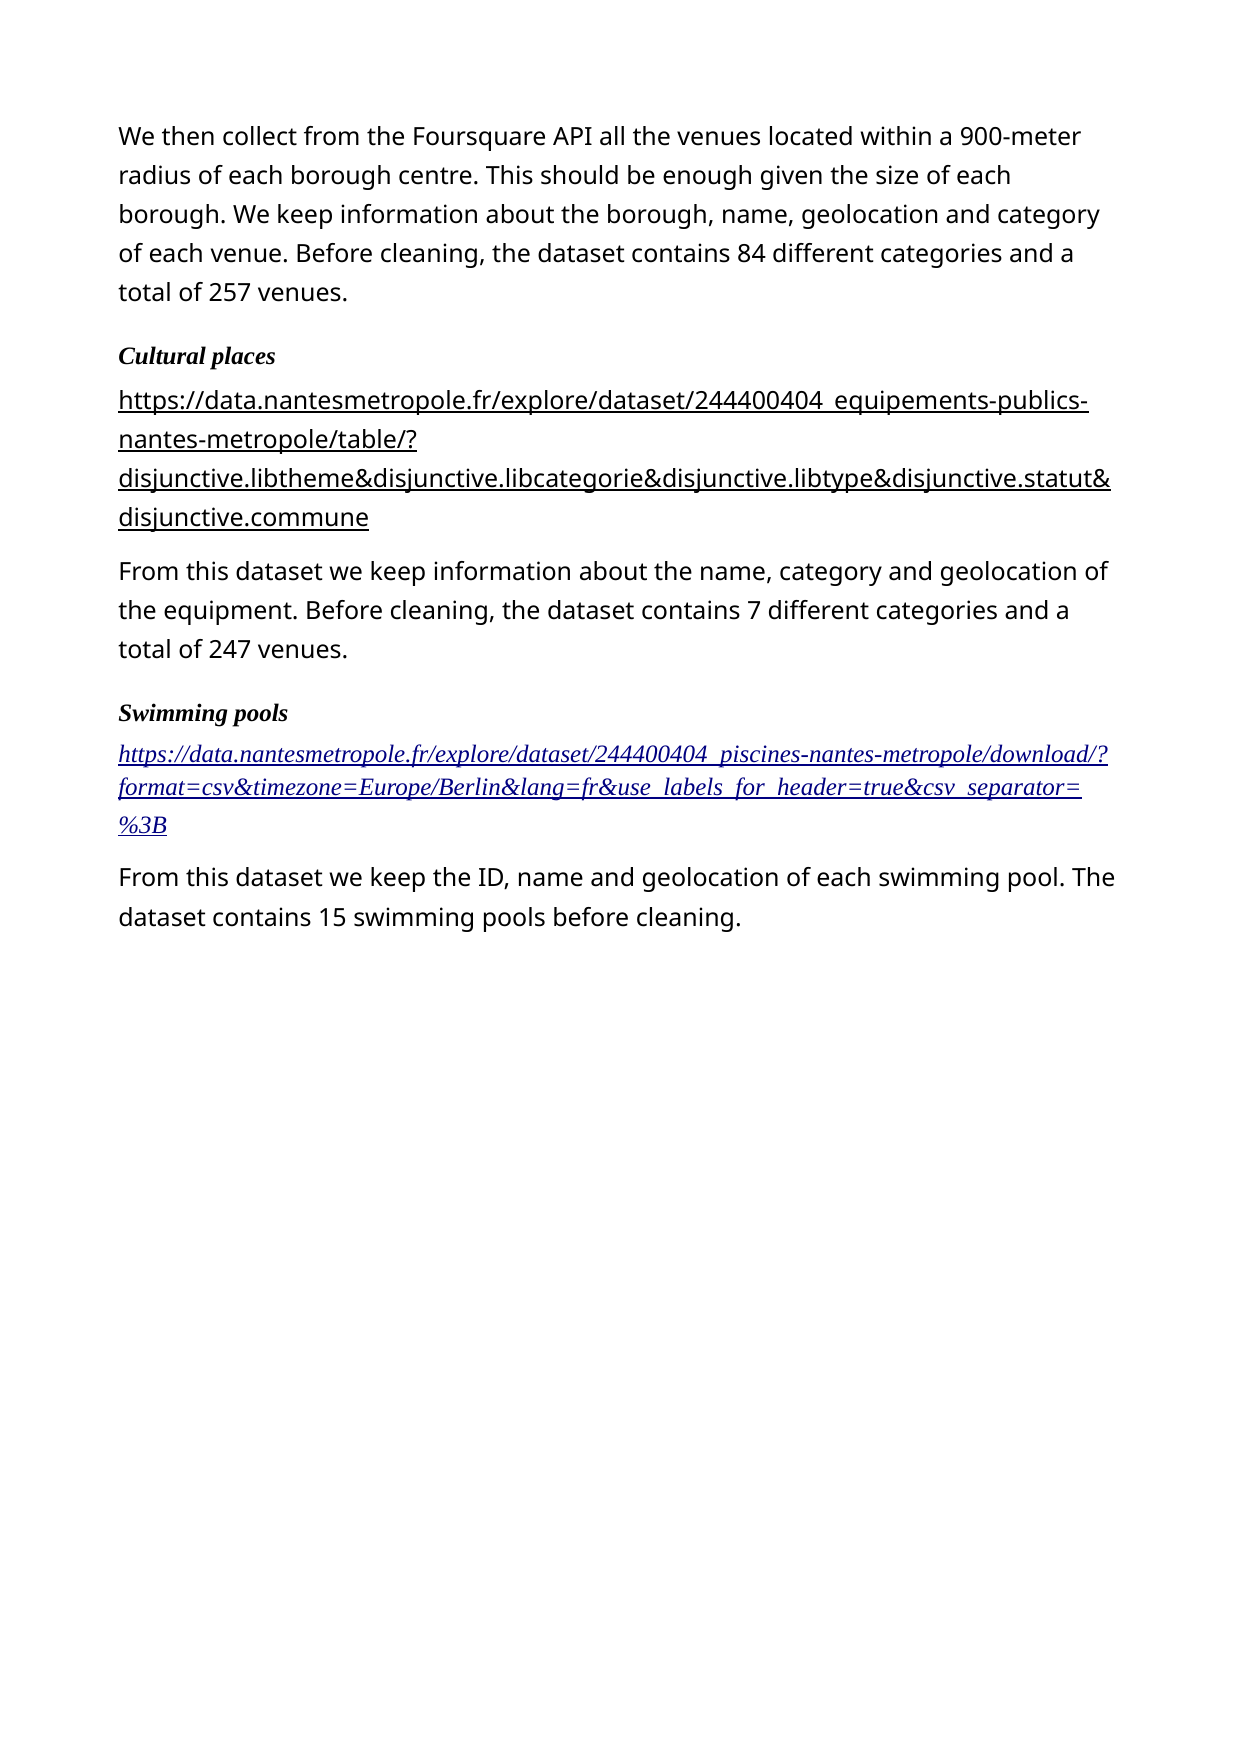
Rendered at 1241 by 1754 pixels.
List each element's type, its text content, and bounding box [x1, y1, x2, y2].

text From this dataset we keep information about the name, category and geolocation of the equipment. Before cleaning, the dataset contains 7 different categories and a total of 247 venues. [118, 553, 1122, 666]
text https://data.nantesmetropole.fr/explore/dataset/244400404_equipements-publics-nantes-metropole/table/?disjunctive.libtheme&disjunctive.libcategorie&disjunctive.libtype&disjunctive.statut&disjunctive.commune [118, 382, 1122, 534]
text From this dataset we keep the ID, name and geolocation of each swimming pool. The dataset contains 15 swimming pools before cleaning. [118, 860, 1122, 933]
subtitle Cultural places [118, 341, 1122, 370]
text https://data.nantesmetropole.fr/explore/dataset/244400404_piscines-nantes-metropole/download/?format=csv&timezone=Europe/Berlin&lang=fr&use_labels_for_header=true&csv_separator=%3B [118, 739, 1122, 840]
subtitle Swimming pools [118, 698, 1122, 727]
text We then collect from the Foursquare API all the venues located within a 900-meter radius of each borough centre. This should be enough given the size of each borough. We keep information about the borough, name, geolocation and category of each venue. Before cleaning, the dataset contains 84 different categories and a total of 257 venues. [118, 118, 1122, 309]
